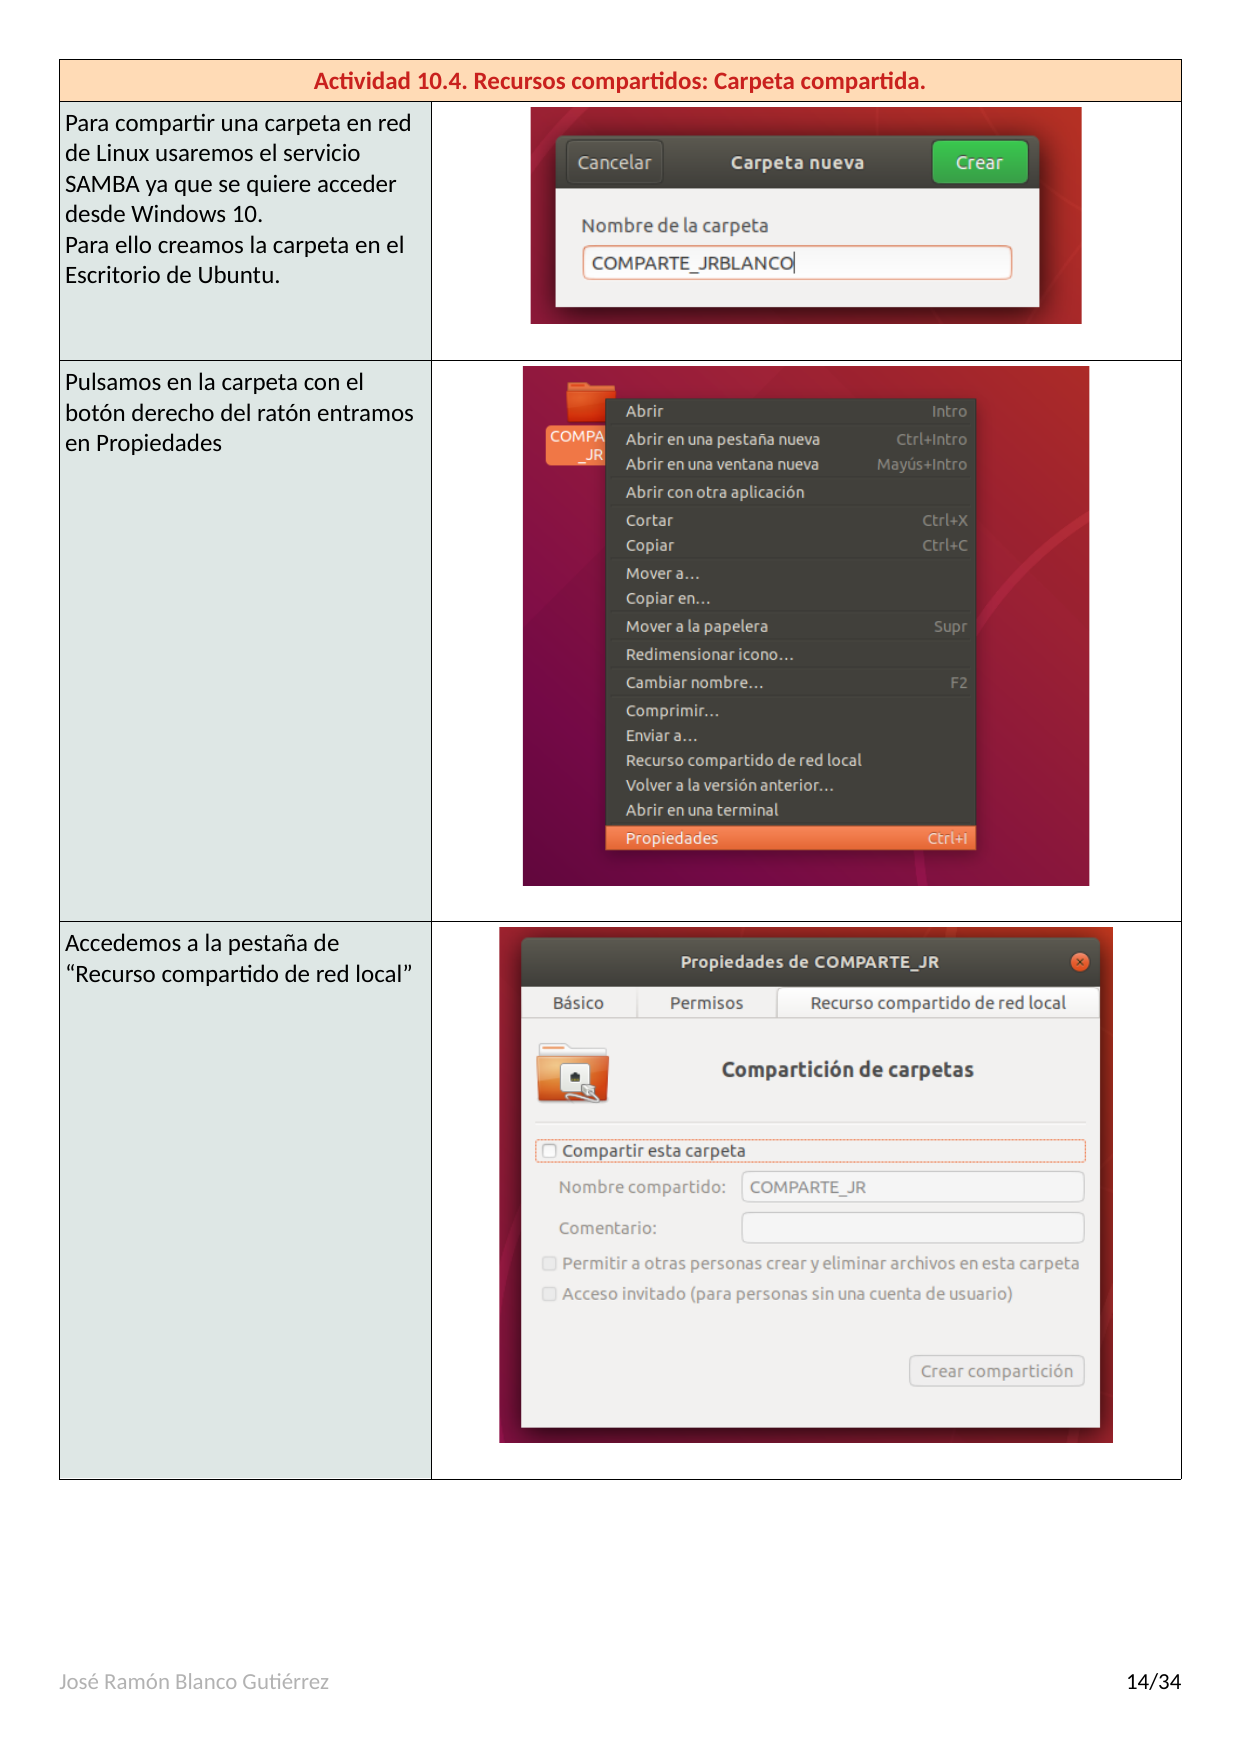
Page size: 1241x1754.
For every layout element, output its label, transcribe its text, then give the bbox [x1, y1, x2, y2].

table_cell [432, 361, 1181, 921]
table_cell Accedemos a la pestaña de “Recurso compartido de red local” [60, 922, 431, 1478]
table_cell Para compartir una carpeta en red de Linux usaremos el servicio SAMBA ya que se quiere acceder desde Windows 10. Para ello creamos la carpeta en el Escritorio de Ubuntu. [60, 102, 431, 360]
table_cell [432, 922, 1181, 1478]
table_header Actividad 10.4. Recursos compartidos: Carpeta compartida. [60, 60, 1181, 101]
picture [499, 927, 1113, 1443]
table_cell Pulsamos en la carpeta con el botón derecho del ratón entramos en Propiedades [60, 361, 431, 921]
picture [530, 107, 1082, 324]
picture [522, 366, 1090, 886]
table_cell [432, 102, 1181, 360]
